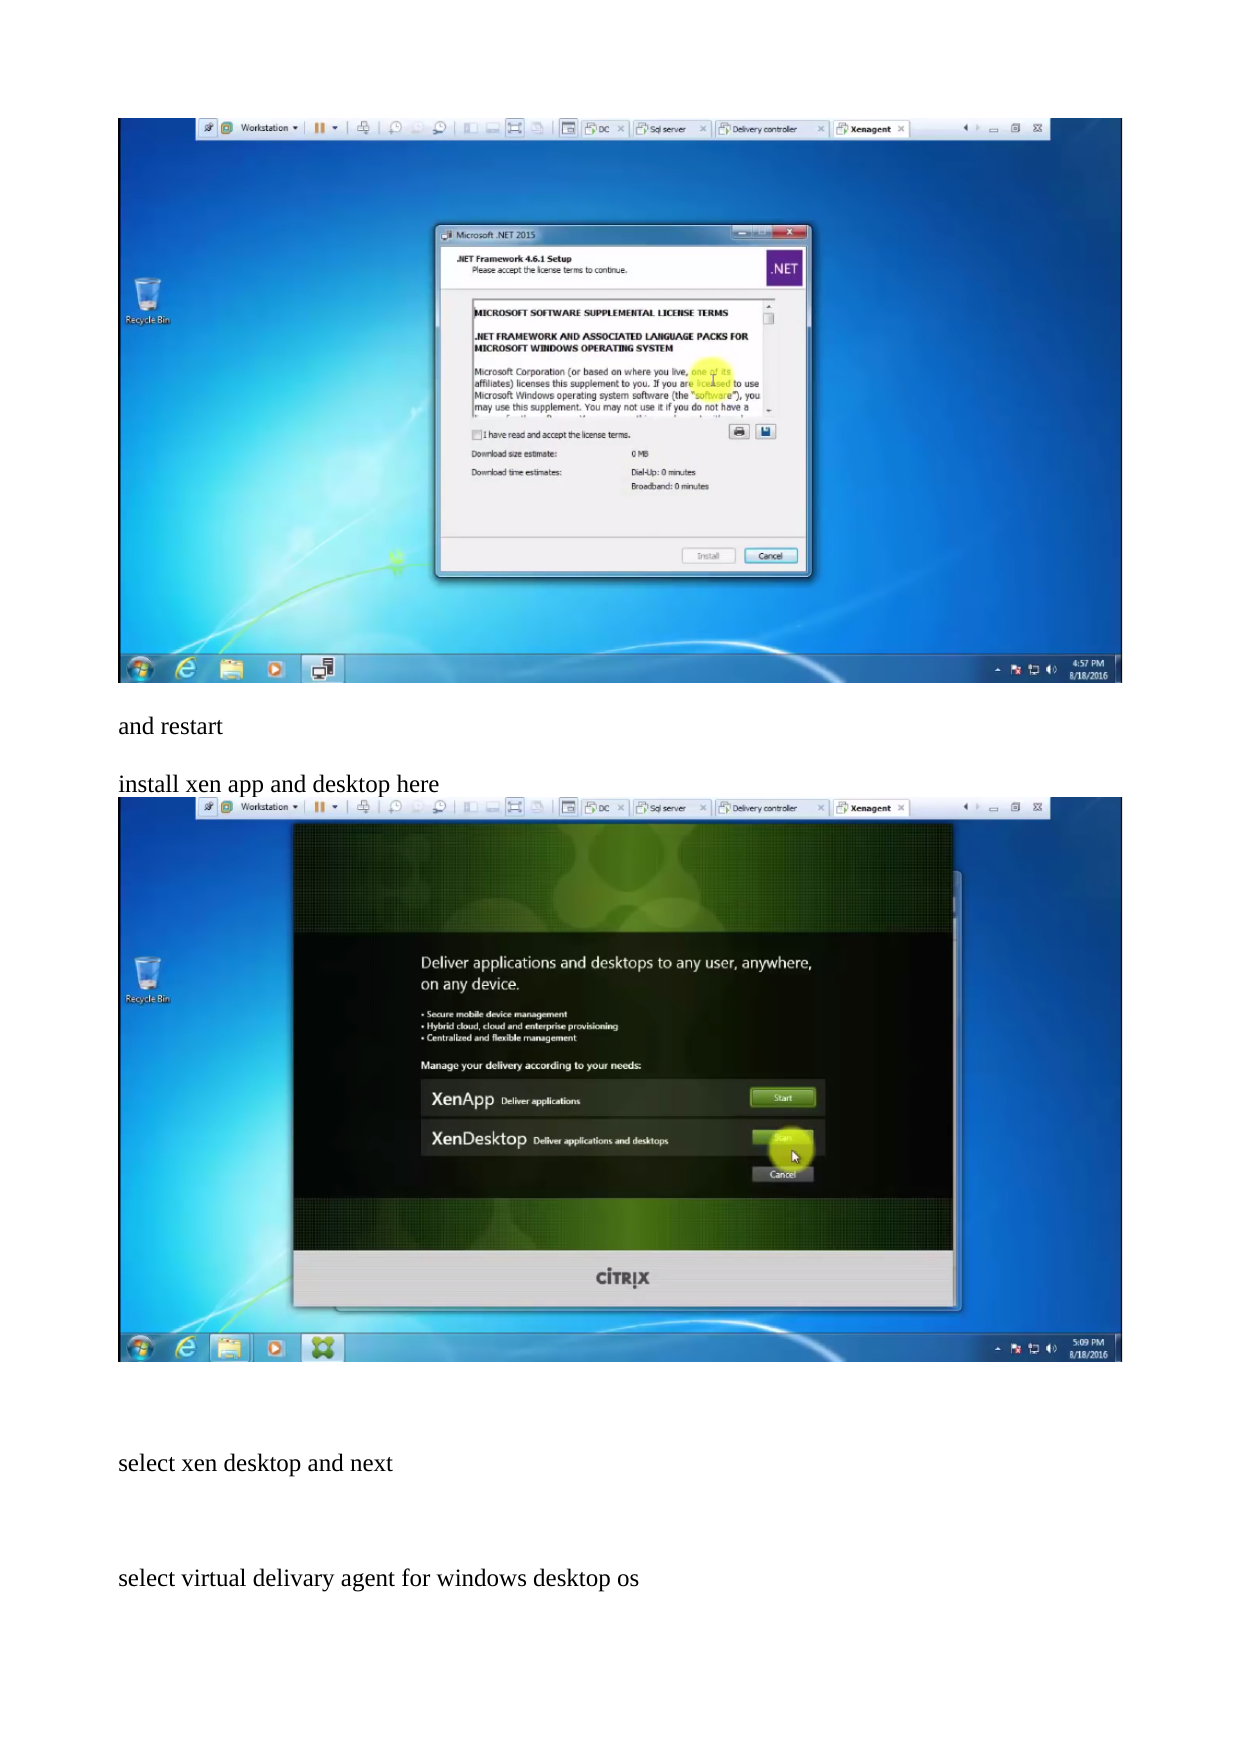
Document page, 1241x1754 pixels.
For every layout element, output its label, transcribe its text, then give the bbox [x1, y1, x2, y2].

text select xen desktop and next [118, 1448, 1122, 1477]
text select virtual delivary agent for windows desktop os [118, 1563, 1122, 1592]
picture [118, 118, 1123, 683]
text and restart [118, 711, 1122, 740]
picture [118, 797, 1123, 1362]
text install xen app and desktop here [118, 769, 1122, 797]
